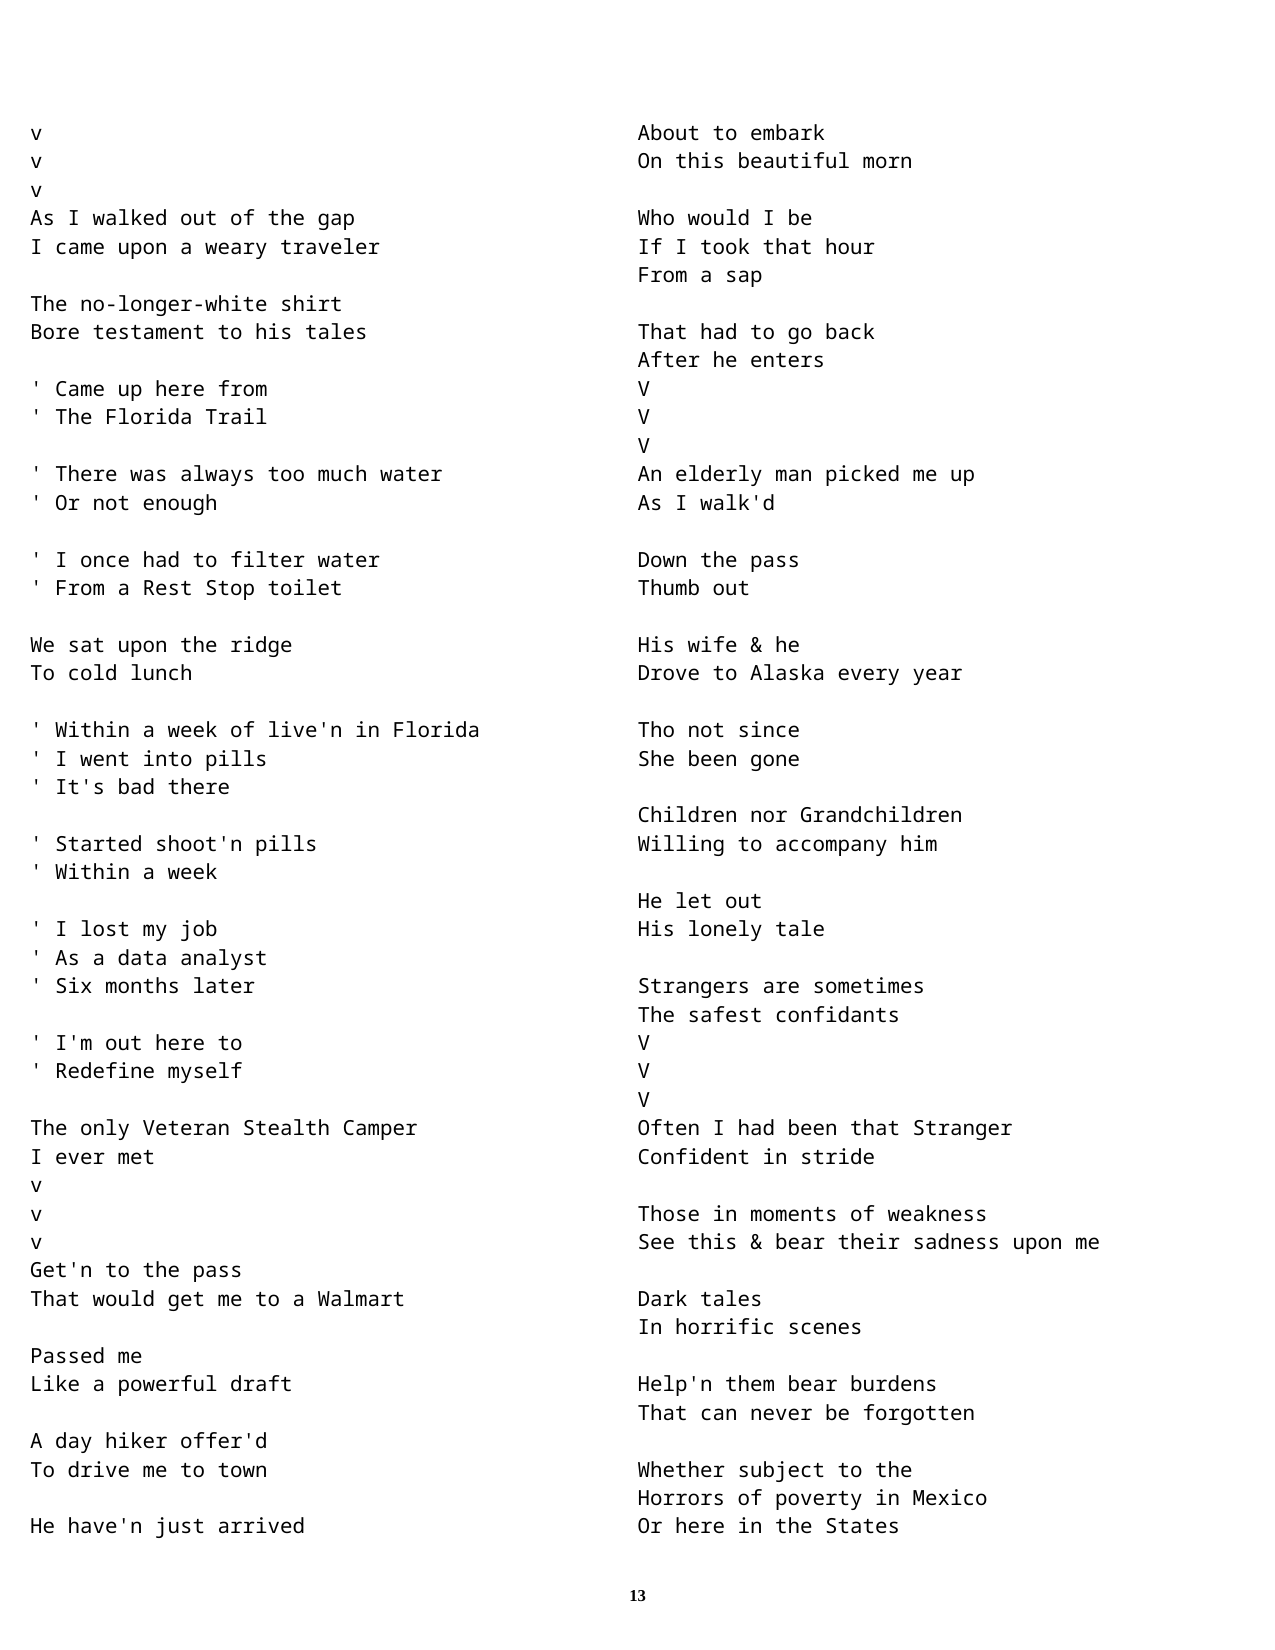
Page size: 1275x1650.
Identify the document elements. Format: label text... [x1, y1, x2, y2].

text Down the pass [637, 545, 1245, 573]
text Like a powerful draft [30, 1369, 637, 1398]
text Those in moments of weakness [637, 1199, 1245, 1227]
text That can never be forgotten [637, 1398, 1245, 1426]
text We sat upon the ridge [30, 630, 637, 658]
text Who would I be [637, 203, 1245, 232]
text The no-longer-white shirt [30, 289, 637, 317]
text He let out [637, 886, 1245, 914]
text As I walk'd [637, 488, 1245, 516]
text To cold lunch [30, 658, 637, 687]
text v [30, 1227, 637, 1256]
text v [30, 175, 637, 203]
text Get'n to the pass [30, 1256, 637, 1284]
text ' Came up here from [30, 374, 637, 402]
text ' There was always too much water [30, 459, 637, 488]
text The safest confidants [637, 1000, 1245, 1028]
text If I took that hour [637, 232, 1245, 260]
text v [30, 147, 637, 175]
text That would get me to a Walmart [30, 1284, 637, 1312]
text V [637, 431, 1245, 459]
text Thumb out [637, 573, 1245, 602]
text Help'n them bear burdens [637, 1369, 1245, 1398]
text ' I once had to filter water [30, 545, 637, 573]
text Willing to accompany him [637, 829, 1245, 857]
text Strangers are sometimes [637, 971, 1245, 1000]
text His wife & he [637, 630, 1245, 658]
text A day hiker offer'd [30, 1426, 637, 1455]
text ' Started shoot'n pills [30, 829, 637, 857]
text Children nor Grandchildren [637, 801, 1245, 829]
text To drive me to town [30, 1455, 637, 1483]
text After he enters [637, 346, 1245, 374]
text ' I lost my job [30, 914, 637, 943]
text Dark tales [637, 1284, 1245, 1312]
text On this beautiful morn [637, 147, 1245, 175]
text v [30, 118, 637, 147]
text V [637, 1028, 1245, 1057]
text V [637, 1057, 1245, 1085]
text V [637, 374, 1245, 402]
text ' Redefine myself [30, 1057, 637, 1085]
text Horrors of poverty in Mexico [637, 1483, 1245, 1512]
text He have'n just arrived [30, 1512, 637, 1540]
text ' It's bad there [30, 772, 637, 801]
text ' As a data analyst [30, 943, 637, 971]
text She been gone [637, 744, 1245, 772]
text Often I had been that Stranger [637, 1113, 1245, 1142]
text From a sap [637, 260, 1245, 289]
text An elderly man picked me up [637, 459, 1245, 488]
text V [637, 402, 1245, 431]
text V [637, 1085, 1245, 1113]
text His lonely tale [637, 914, 1245, 943]
text v [30, 1170, 637, 1199]
text Or here in the States [637, 1512, 1245, 1540]
text Bore testament to his tales [30, 317, 637, 346]
text Tho not since [637, 715, 1245, 744]
text That had to go back [637, 317, 1245, 346]
text I came upon a weary traveler [30, 232, 637, 260]
text In horrific scenes [637, 1312, 1245, 1341]
text ' Within a week [30, 857, 637, 886]
text ' From a Rest Stop toilet [30, 573, 637, 602]
text ' Within a week of live'n in Florida [30, 715, 637, 744]
text Passed me [30, 1341, 637, 1369]
text ' Or not enough [30, 488, 637, 516]
text ' I went into pills [30, 744, 637, 772]
text See this & bear their sadness upon me [637, 1227, 1245, 1256]
text v [30, 1199, 637, 1227]
text Whether subject to the [637, 1455, 1245, 1483]
text ' The Florida Trail [30, 402, 637, 431]
text I ever met [30, 1142, 637, 1170]
text Drove to Alaska every year [637, 658, 1245, 687]
text Confident in stride [637, 1142, 1245, 1170]
text About to embark [637, 118, 1245, 147]
text ' I'm out here to [30, 1028, 637, 1057]
text As I walked out of the gap [30, 203, 637, 232]
text ' Six months later [30, 971, 637, 1000]
text The only Veteran Stealth Camper [30, 1113, 637, 1142]
